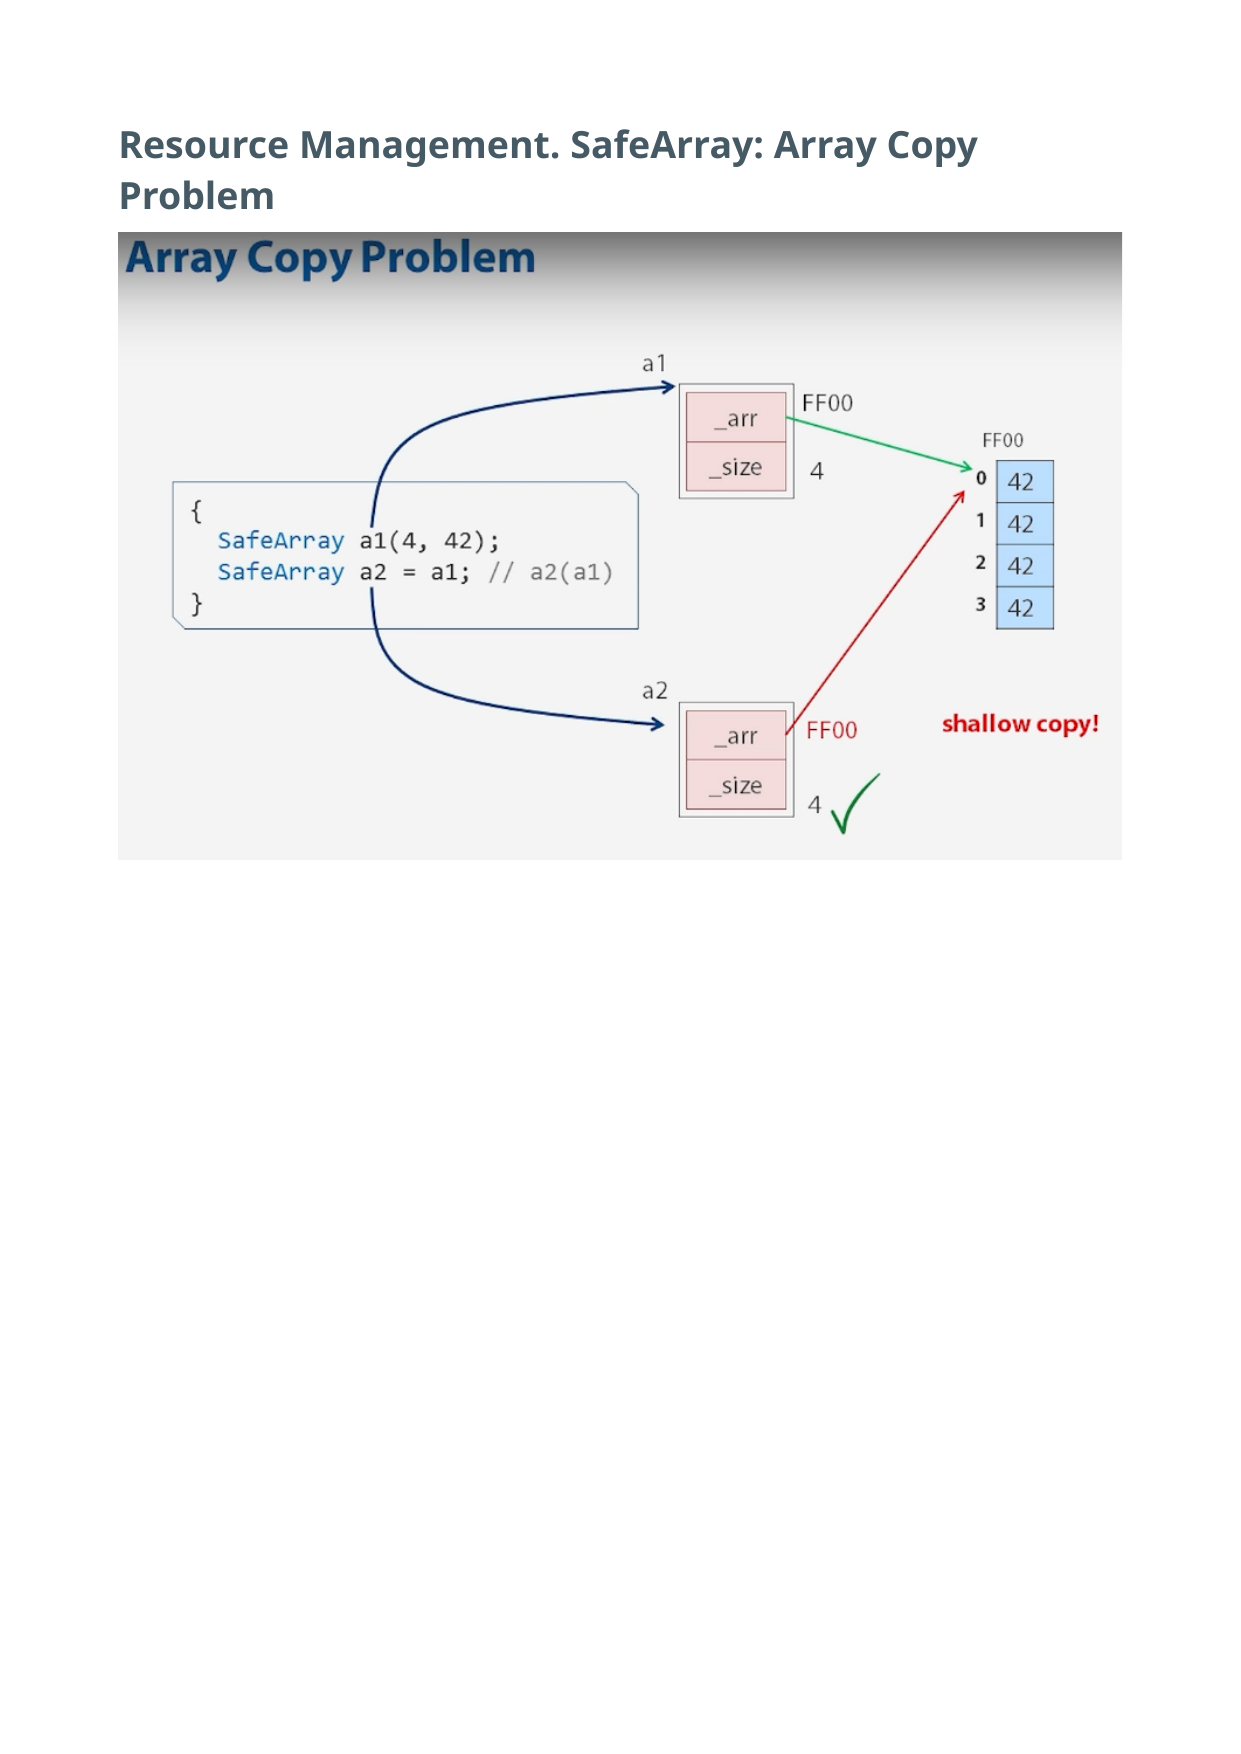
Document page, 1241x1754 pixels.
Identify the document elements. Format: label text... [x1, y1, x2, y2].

subtitle Resource Management. SafeArray: Array Copy Problem [118, 118, 1122, 220]
picture [118, 232, 1123, 860]
